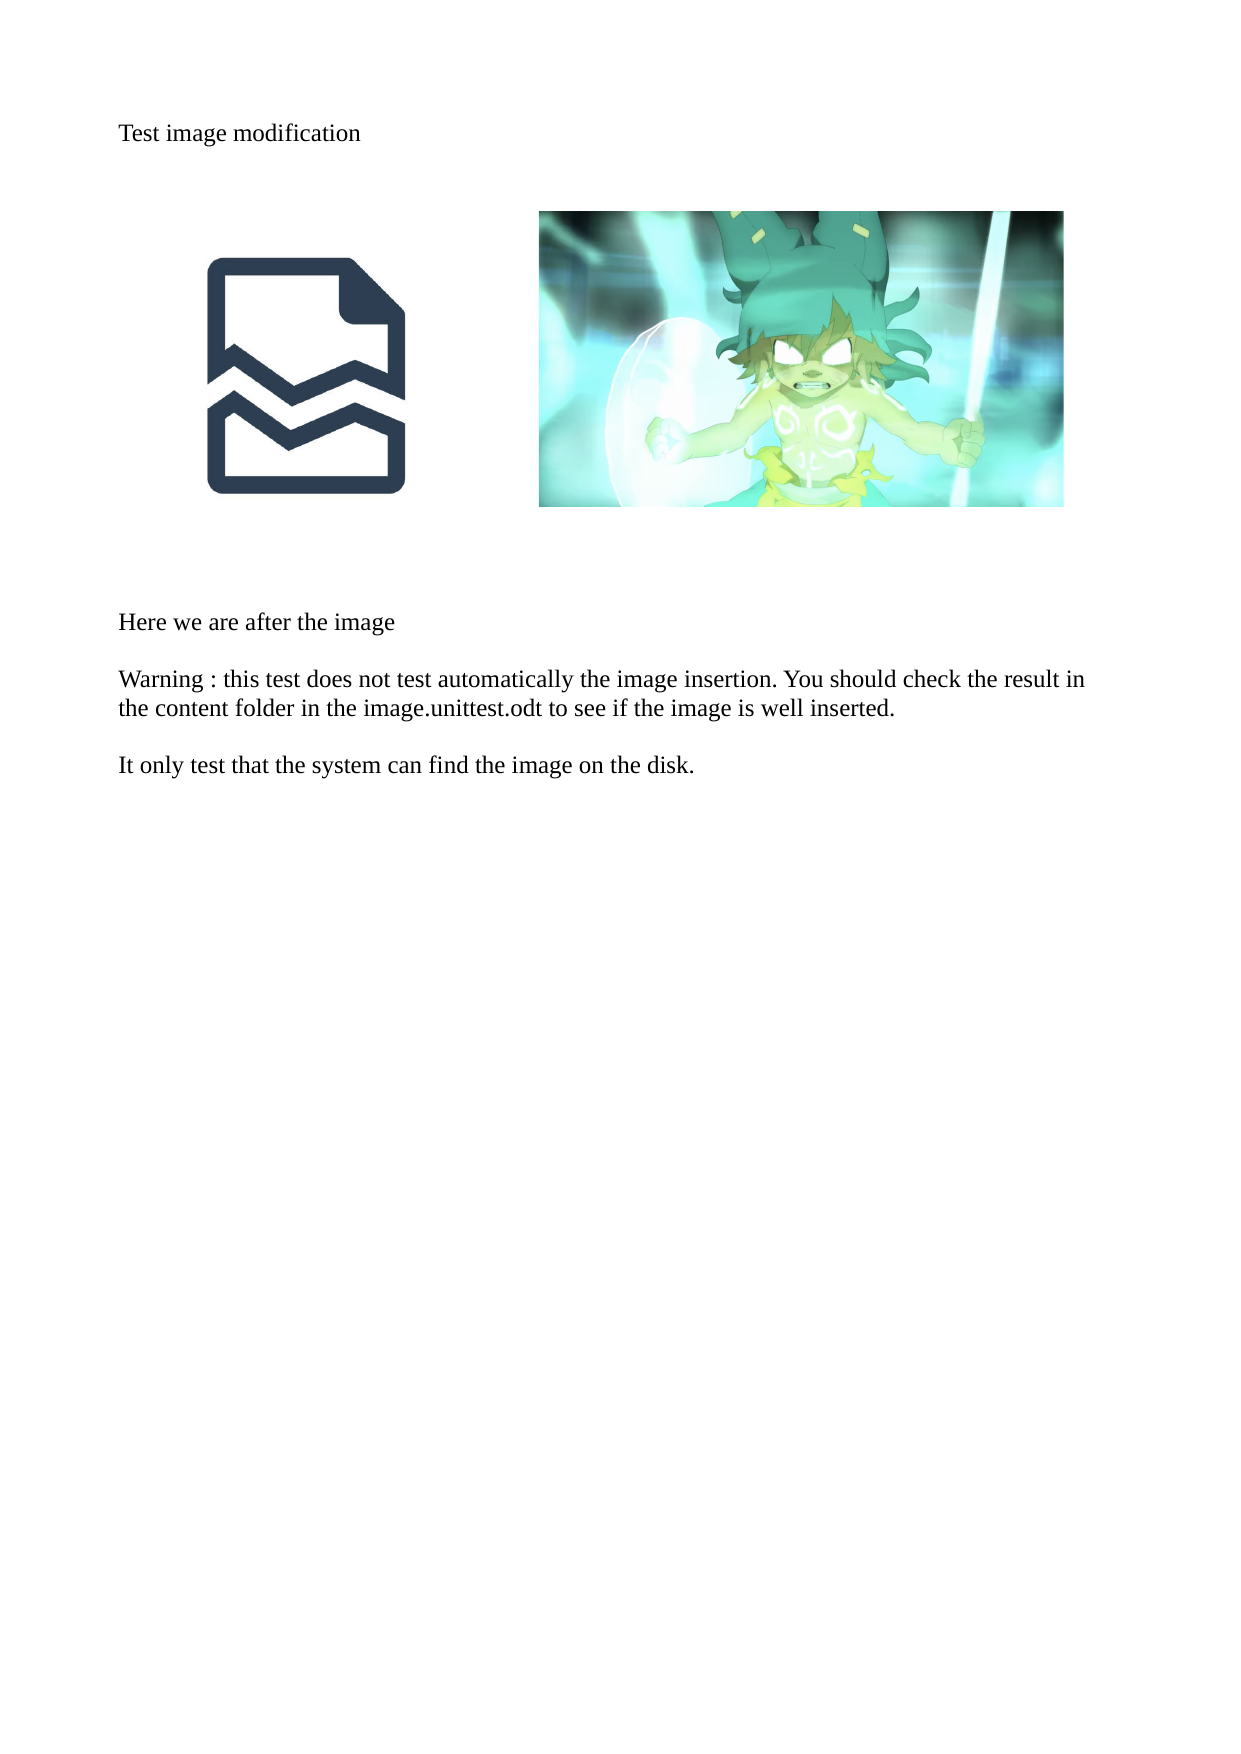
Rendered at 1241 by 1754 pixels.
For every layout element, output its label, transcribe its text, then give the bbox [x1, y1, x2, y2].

text Here we are after the image [118, 607, 1122, 636]
text Test image modification [118, 118, 1122, 147]
text Warning : this test does not test automatically the image insertion. You should check the result in the content folder in the image.unittest.odt to see if the image is well inserted. [118, 664, 1122, 722]
picture [117, 186, 495, 565]
picture [538, 211, 1064, 507]
text It only test that the system can find the image on the disk. [118, 751, 1122, 779]
